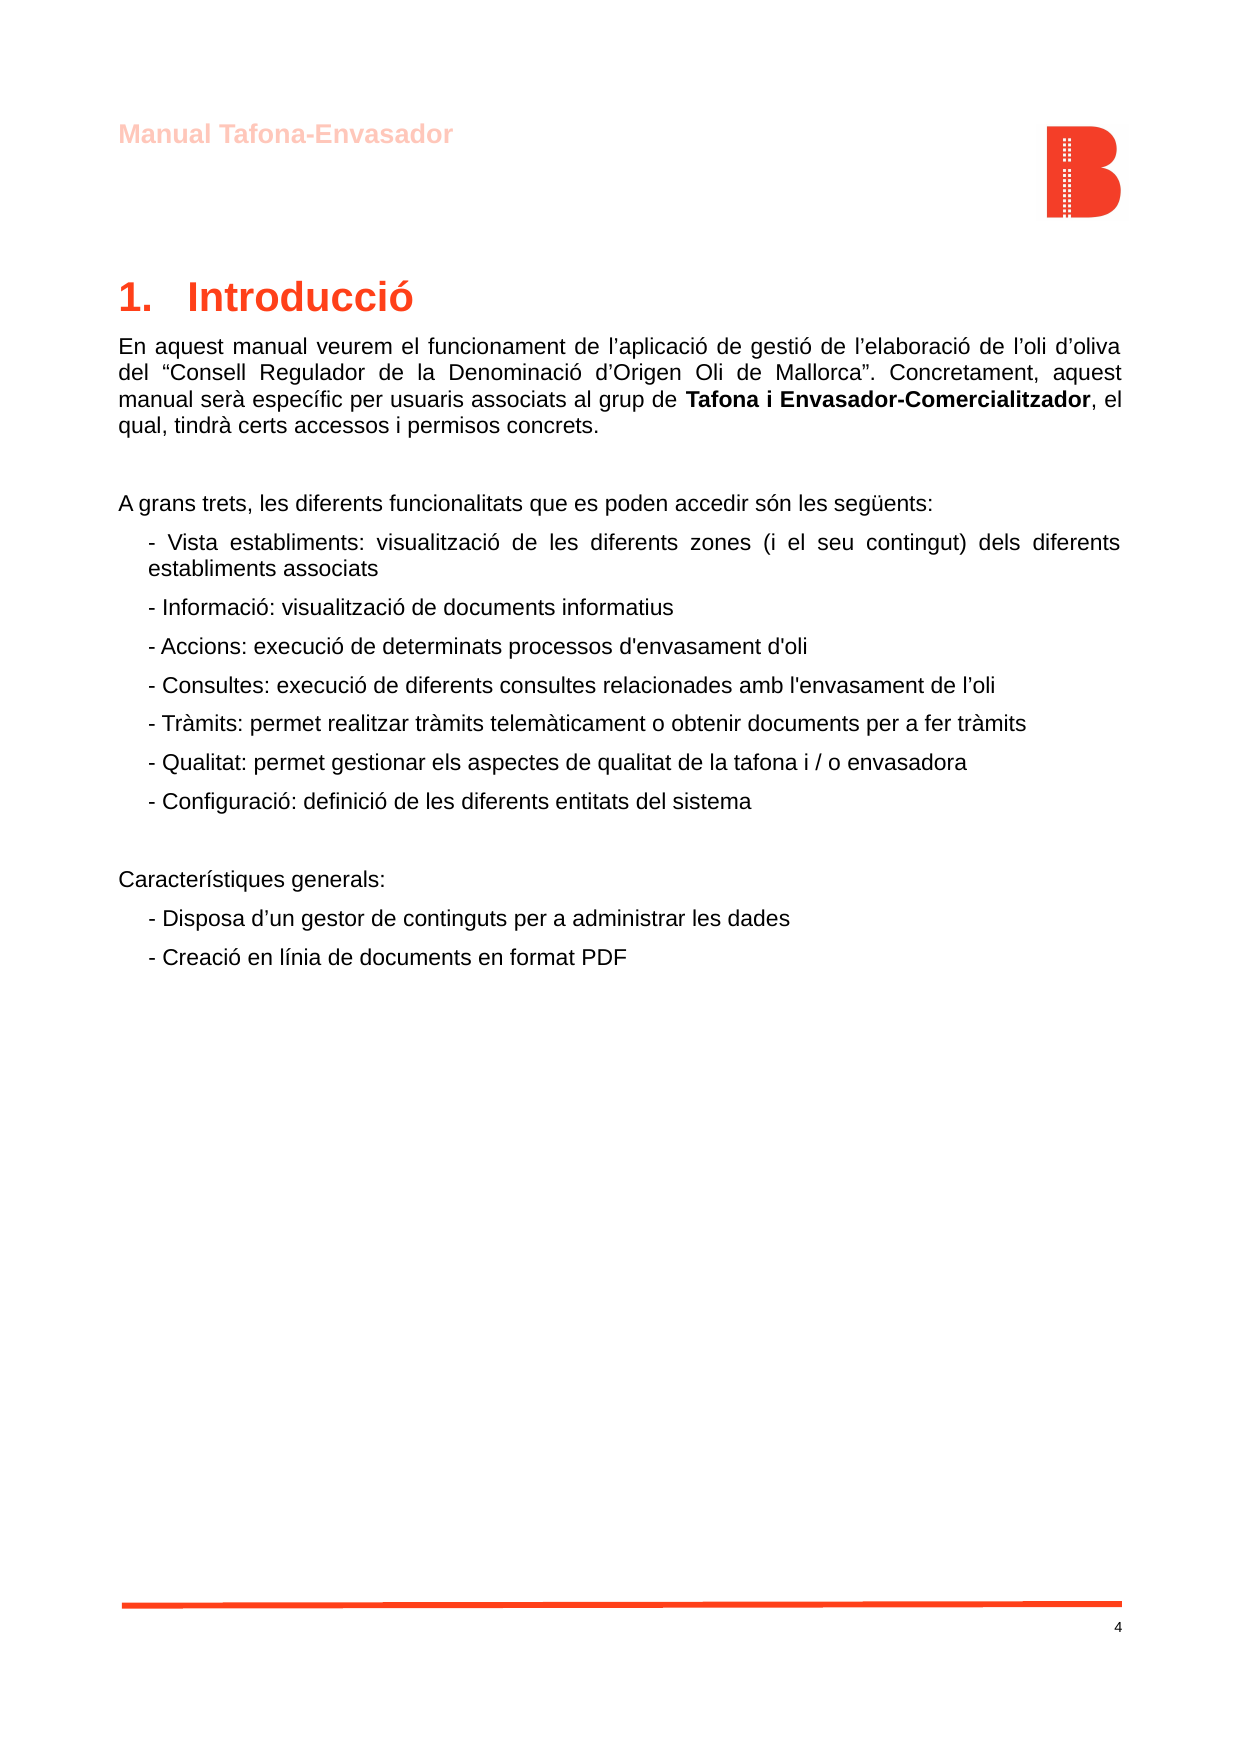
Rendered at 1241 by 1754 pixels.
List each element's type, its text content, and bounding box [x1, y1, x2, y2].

text - Vista establiments: visualització de les diferents zones (i el seu contingut) dels diferents establiments associats [148, 529, 1122, 581]
text Característiques generals: [118, 866, 1122, 892]
subtitle Introducció [118, 273, 1122, 321]
list - Creació en línia de documents en format PDF [148, 943, 1122, 970]
list - Informació: visualització de documents informatius [148, 594, 1122, 620]
text En aquest manual veurem el funcionament de l’aplicació de gestió de l’elaboració de l’oli d’oliva del “Consell Regulador de la Denominació d’Origen Oli de Mallorca”. Concretament, aquest manual serà específic per usuaris associats al grup de Tafona i Envasador-Comercialitzador, el qual, tindrà certs accessos i permisos concrets. [118, 333, 1122, 438]
list - Accions: execució de determinats processos d'envasament d'oli [148, 633, 1122, 659]
list - Qualitat: permet gestionar els aspectes de qualitat de la tafona i / o envasadora [148, 749, 1122, 776]
text A grans trets, les diferents funcionalitats que es poden accedir són les següents: [118, 490, 1122, 516]
list - Disposa d’un gestor de continguts per a administrar les dades [148, 905, 1122, 931]
list - Configuració: definició de les diferents entitats del sistema [148, 788, 1122, 814]
list - Consultes: execució de diferents consultes relacionades amb l'envasament de l’oli [148, 672, 1122, 698]
list - Tràmits: permet realitzar tràmits telemàticament o obtenir documents per a fer tràmits [148, 710, 1122, 737]
picture [1036, 124, 1130, 221]
